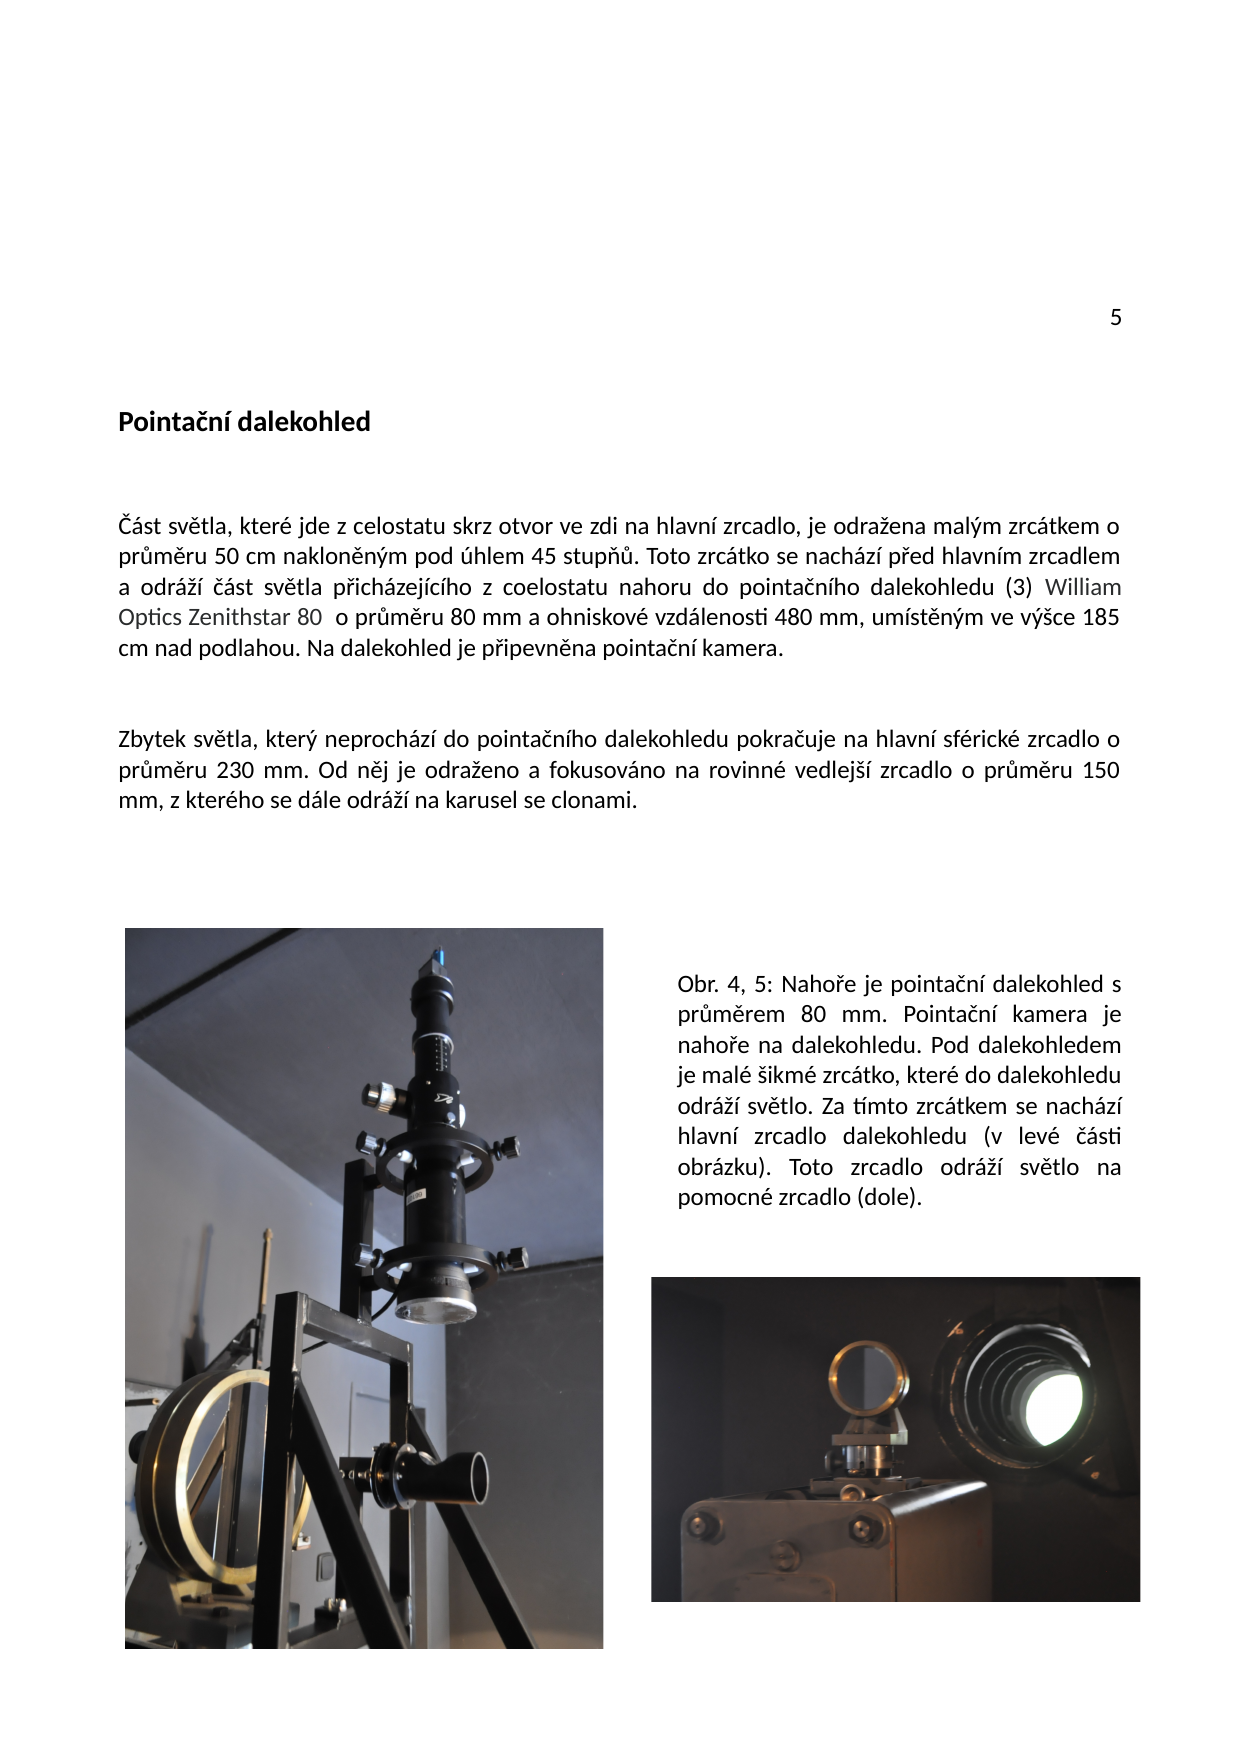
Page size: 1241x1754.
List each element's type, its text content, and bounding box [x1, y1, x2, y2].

text Obr. 4, 5: Nahoře je pointační dalekohled s průměrem 80 mm. Pointační kamera je nahoře na dalekohledu. Pod dalekohledem je malé šikmé zrcátko, které do dalekohledu odráží světlo. Za tímto zrcátkem se nachází hlavní zrcadlo dalekohledu (v levé části obrázku). Toto zrcadlo odráží světlo na pomocné zrcadlo (dole). [604, 968, 1122, 1212]
text 5 [118, 301, 1122, 332]
text Část světla, které jde z celostatu skrz otvor ve zdi na hlavní zrcadlo, je odražena malým zrcátkem o průměru 50 cm nakloněným pod úhlem 45 stupňů. Toto zrcátko se nachází před hlavním zrcadlem a odráží část světla přicházejícího z coelostatu nahoru do pointačního dalekohledu (3) William Optics Zenithstar 80 o průměru 80 mm a ohniskové vzdálenosti 480 mm, umístěným ve výšce 185 cm nad podlahou. Na dalekohled je připevněna pointační kamera. [118, 510, 1122, 662]
picture [651, 1277, 1141, 1602]
text Pointační dalekohled [118, 403, 1122, 439]
picture [125, 928, 604, 1649]
text Zbytek světla, který neprochází do pointačního dalekohledu pokračuje na hlavní sférické zrcadlo o průměru 230 mm. Od něj je odraženo a fokusováno na rovinné vedlejší zrcadlo o průměru 150 mm, z kterého se dále odráží na karusel se clonami. [118, 723, 1122, 815]
